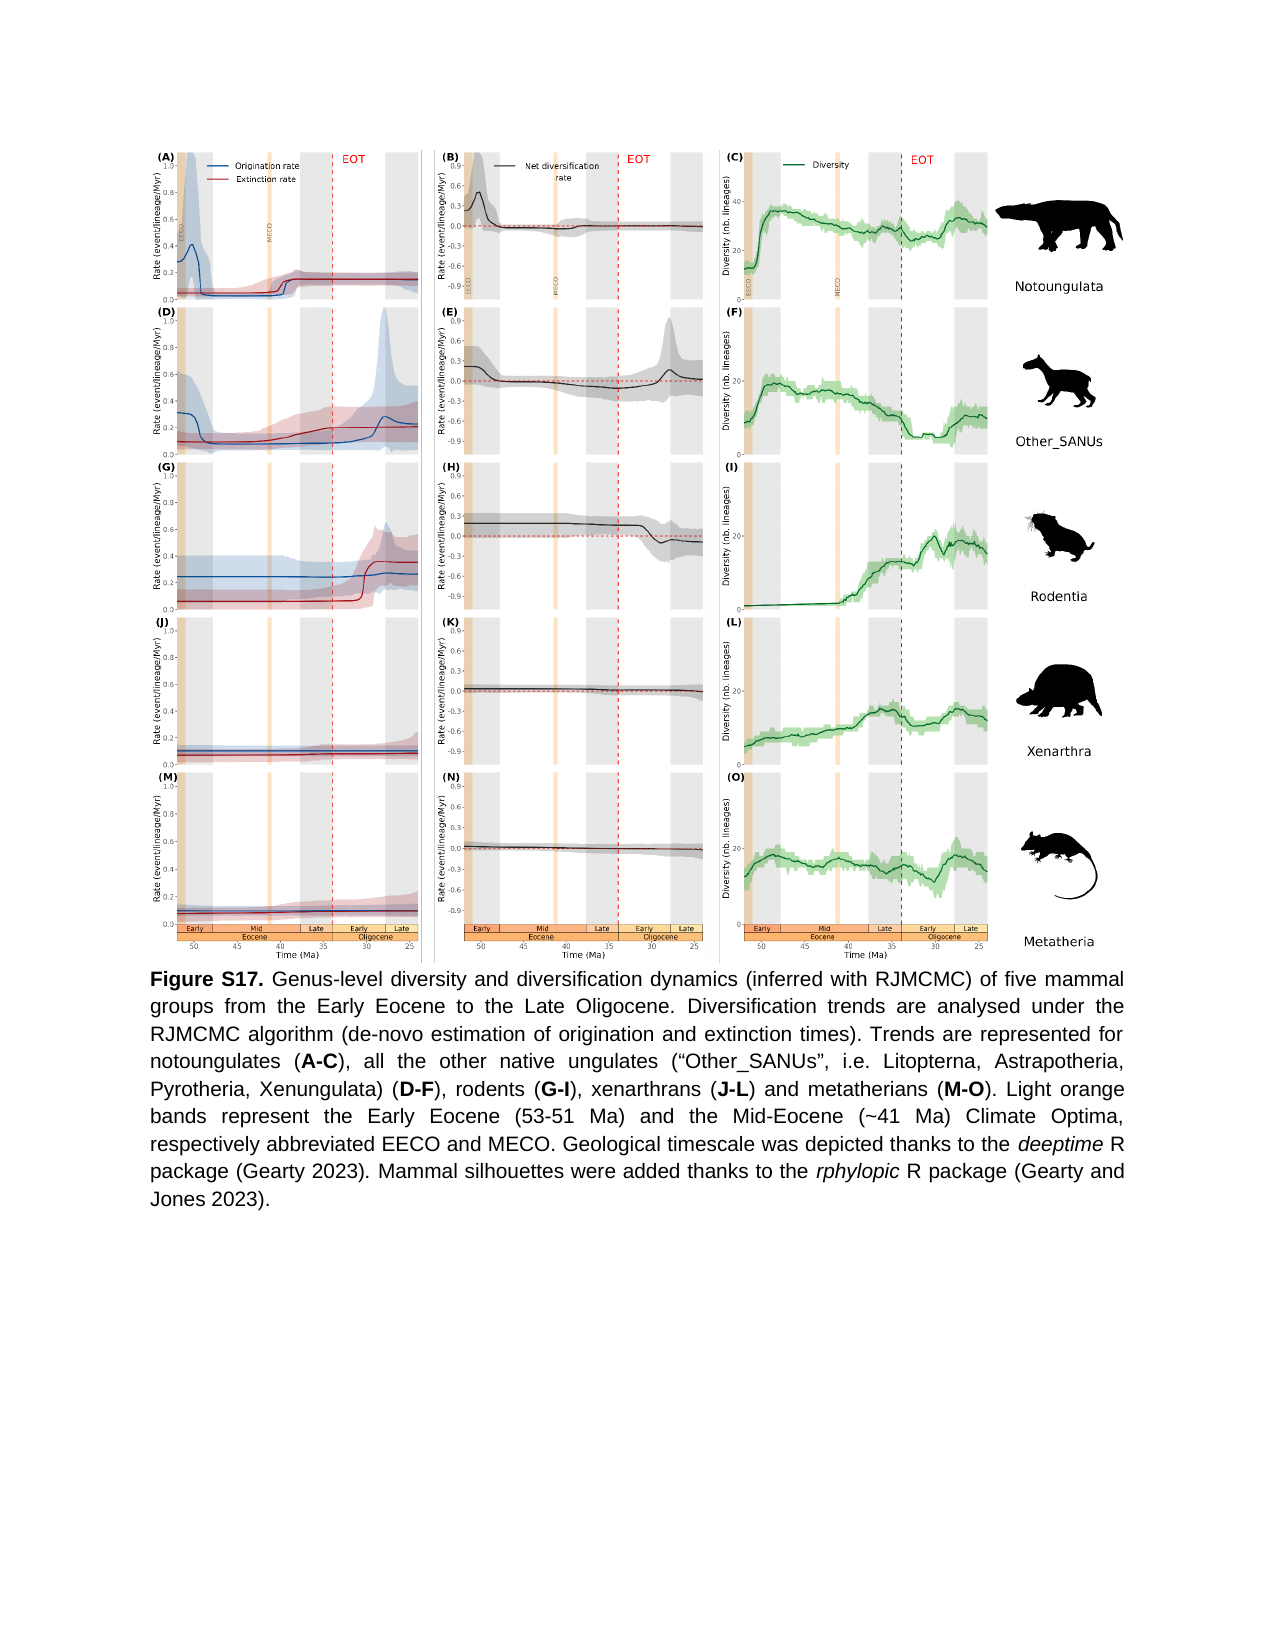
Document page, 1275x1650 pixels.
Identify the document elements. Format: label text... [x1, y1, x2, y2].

picture [150, 150, 1125, 963]
text Figure S17. Genus-level diversity and diversification dynamics (inferred with RJMCMC) of five mammal groups from the Early Eocene to the Late Oligocene. Diversification trends are analysed under the RJMCMC algorithm (de-novo estimation of origination and extinction times). Trends are represented for notoungulates (A-C), all the other native ungulates (“Other_SANUs”, i.e. Litopterna, Astrapotheria, Pyrotheria, Xenungulata) (D-F), rodents (G-I), xenarthrans (J-L) and metatherians (M-O). Light orange bands represent the Early Eocene (53-51 Ma) and the Mid-Eocene (~41 Ma) Climate Optima, respectively abbreviated EECO and MECO. Geological timescale was depicted thanks to the deeptime R package (Gearty 2023). Mammal silhouettes were added thanks to the rphylopic R package (Gearty and Jones 2023). [150, 966, 1125, 1210]
